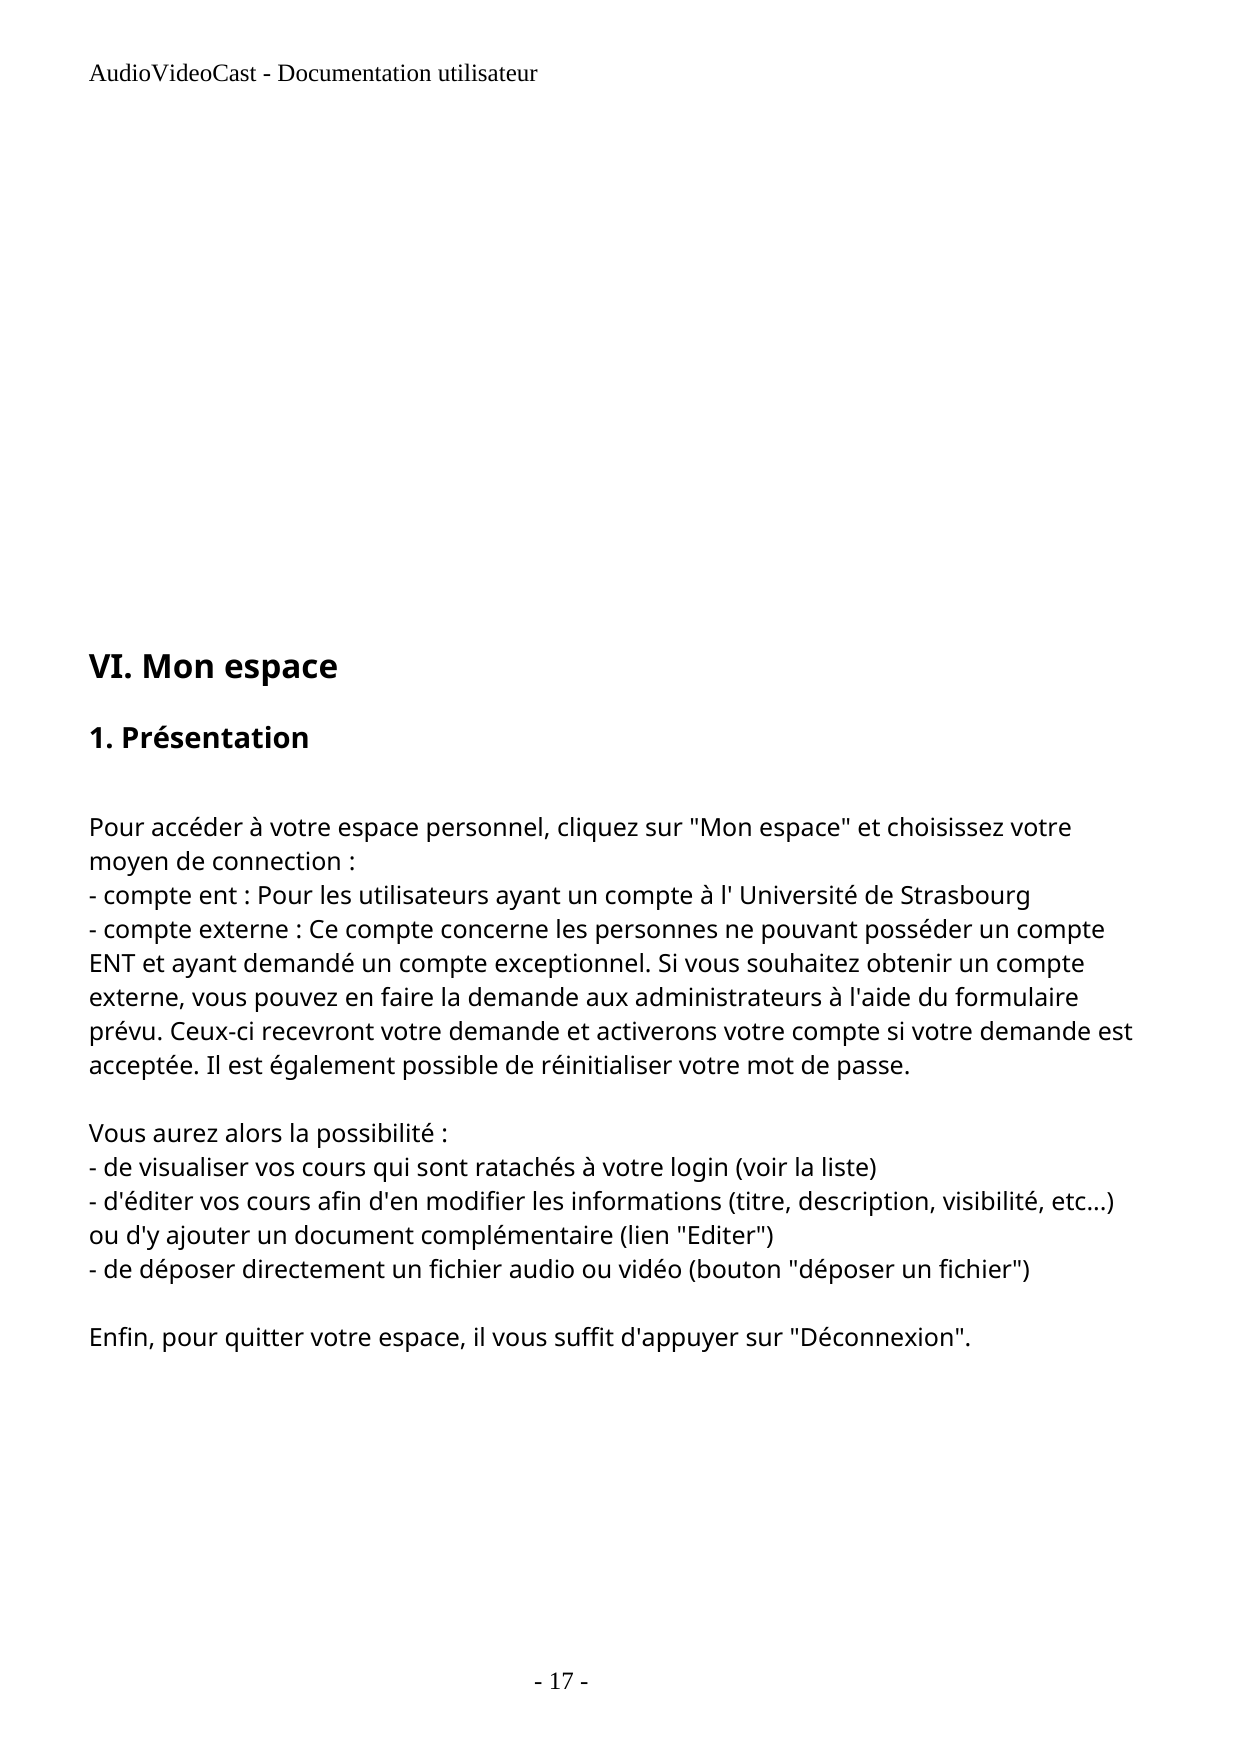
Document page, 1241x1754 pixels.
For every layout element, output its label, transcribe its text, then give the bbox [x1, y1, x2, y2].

text - compte ent : Pour les utilisateurs ayant un compte à l' Université de Strasbourg [88, 877, 1152, 911]
text Pour accéder à votre espace personnel, cliquez sur "Mon espace" et choisissez votre moyen de connection : [88, 809, 1152, 877]
subtitle 1. Présentation [88, 717, 1152, 757]
subtitle VI. Mon espace [88, 643, 1152, 688]
text Vous aurez alors la possibilité : [88, 1116, 1152, 1150]
text Enfin, pour quitter votre espace, il vous suffit d'appuyer sur "Déconnexion". [88, 1320, 1152, 1354]
text - de déposer directement un fichier audio ou vidéo (bouton "déposer un fichier") [88, 1252, 1152, 1286]
text - de visualiser vos cours qui sont ratachés à votre login (voir la liste) [88, 1150, 1152, 1184]
text - d'éditer vos cours afin d'en modifier les informations (titre, description, visibilité, etc...) ou d'y ajouter un document complémentaire (lien "Editer") [88, 1184, 1152, 1252]
text - compte externe : Ce compte concerne les personnes ne pouvant posséder un compte ENT et ayant demandé un compte exceptionnel. Si vous souhaitez obtenir un compte externe, vous pouvez en faire la demande aux administrateurs à l'aide du formulaire prévu. Ceux-ci recevront votre demande et activerons votre compte si votre demande est acceptée. Il est également possible de réinitialiser votre mot de passe. [88, 911, 1152, 1082]
